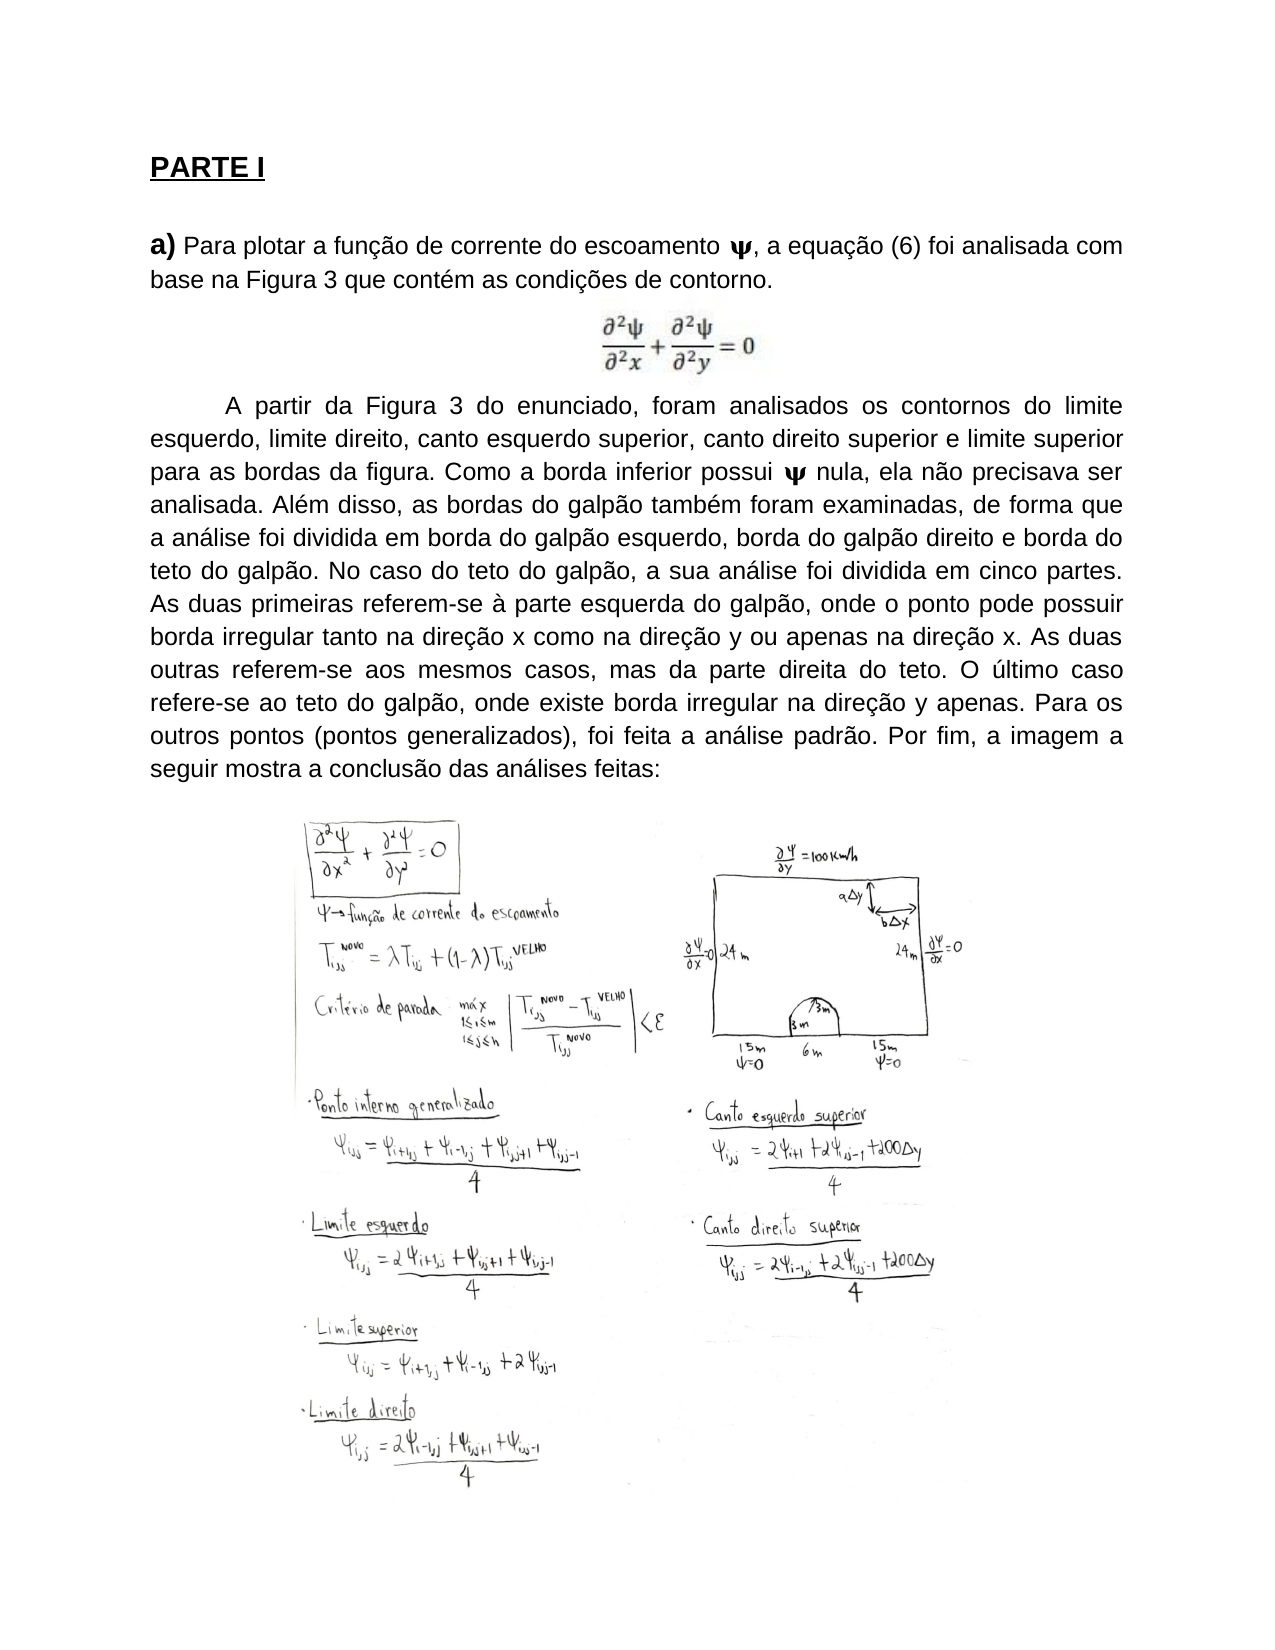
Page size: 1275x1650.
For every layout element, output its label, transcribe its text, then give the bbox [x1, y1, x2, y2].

picture [294, 820, 980, 1501]
text A partir da Figura 3 do enunciado, foram analisados os contornos do limite esquerdo, limite direito, canto esquerdo superior, canto direito superior e limite superior para as bordas da figura. Como a borda inferior possui 𝛙 nula, ela não precisava ser analisada. Além disso, as bordas do galpão também foram examinadas, de forma que a análise foi dividida em borda do galpão esquerdo, borda do galpão direito e borda do teto do galpão. No caso do teto do galpão, a sua análise foi dividida em cinco partes. As duas primeiras referem-se à parte esquerda do galpão, onde o ponto pode possuir borda irregular tanto na direção x como na direção y ou apenas na direção x. As duas outras referem-se aos mesmos casos, mas da parte direita do teto. O último caso refere-se ao teto do galpão, onde existe borda irregular na direção y apenas. Para os outros pontos (pontos generalizados), foi feita a análise padrão. Por fim, a imagem a seguir mostra a conclusão das análises feitas: [150, 391, 1125, 783]
text a) Para plotar a função de corrente do escoamento 𝛙, a equação (6) foi analisada com base na Figura 3 que contém as condições de contorno. [150, 227, 1125, 294]
text PARTE I [150, 150, 1125, 183]
picture [576, 297, 774, 387]
